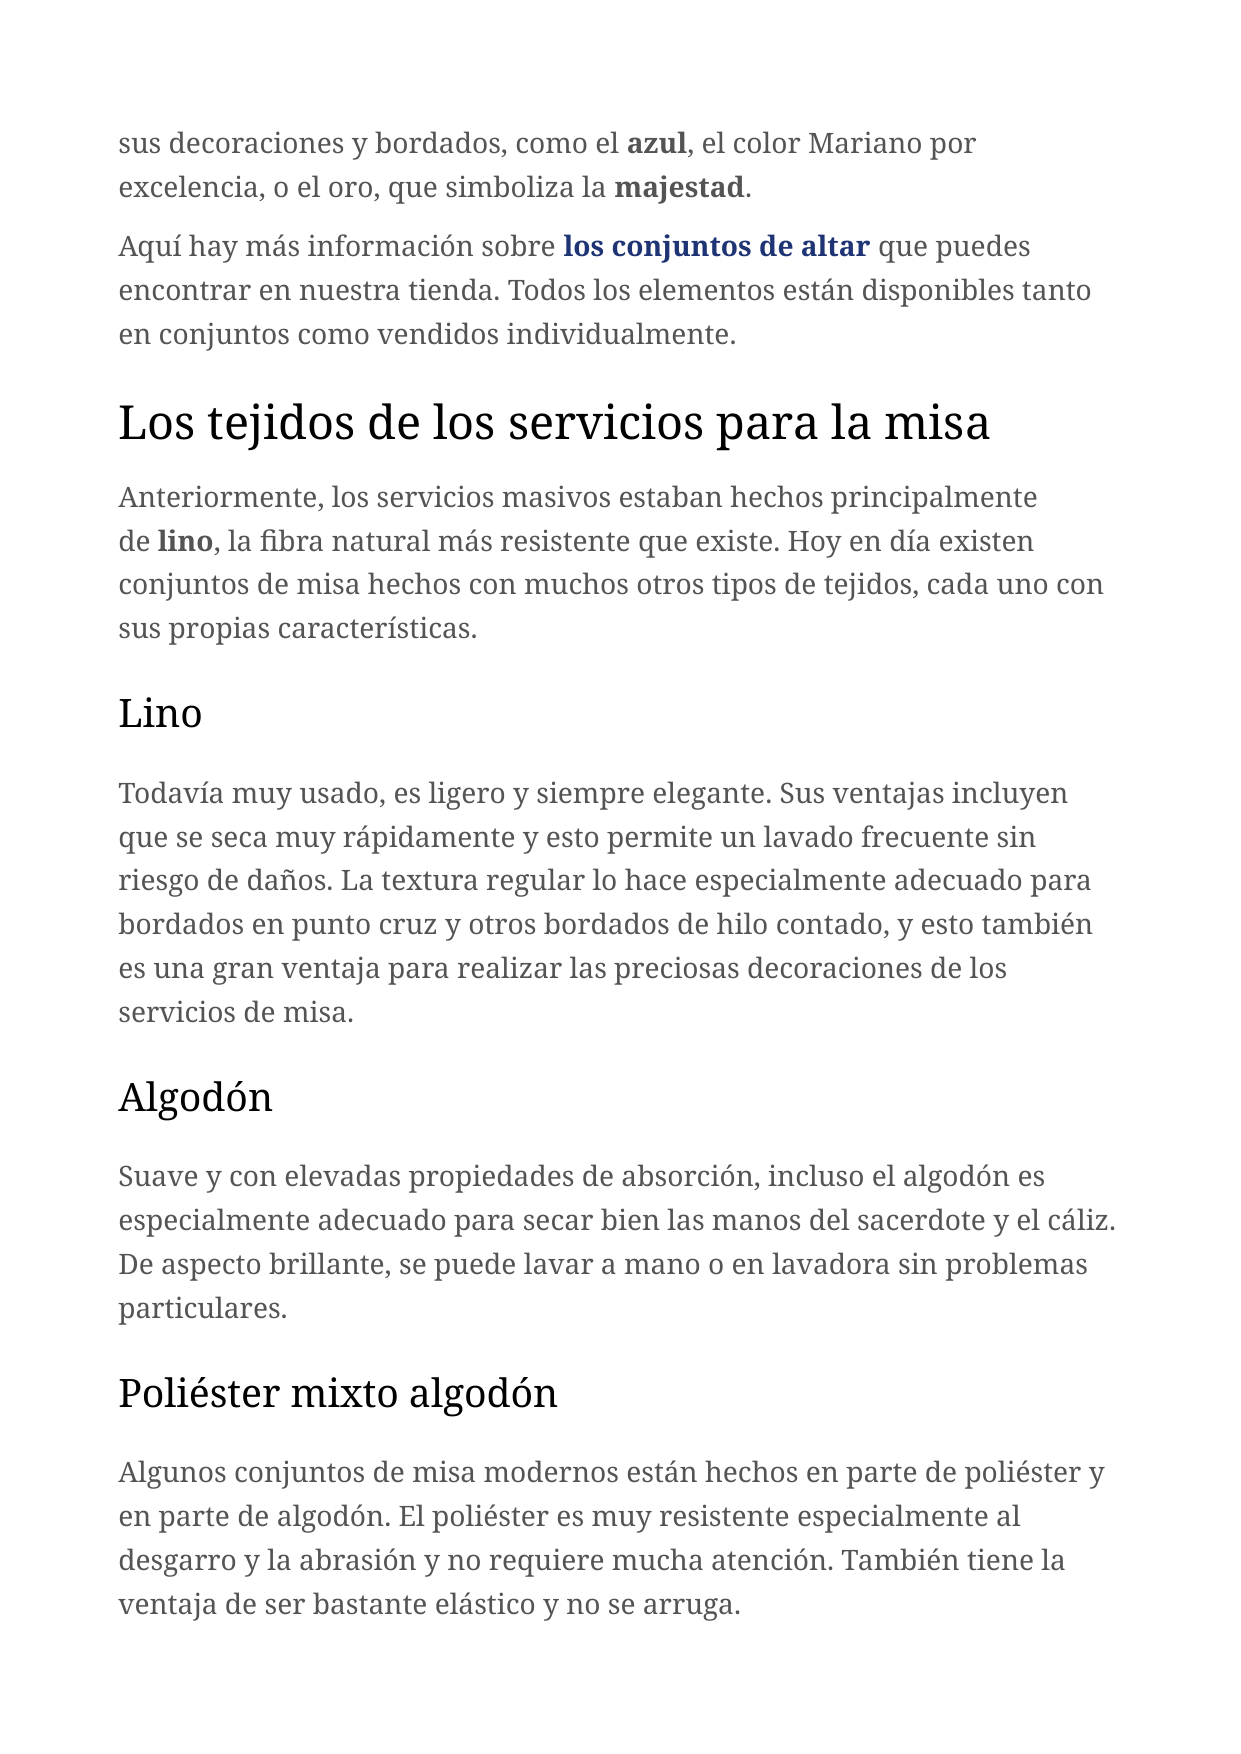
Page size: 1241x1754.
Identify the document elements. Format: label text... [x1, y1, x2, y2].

subtitle Algodón [118, 1069, 1122, 1122]
text Todavía muy usado, es ligero y siempre elegante. Sus ventajas incluyen que se seca muy rápidamente y esto permite un lavado frecuente sin riesgo de daños. La textura regular lo hace especialmente adecuado para bordados en punto cruz y otros bordados de hilo contado, y esto también es una gran ventaja para realizar las preciosas decoraciones de los servicios de misa. [118, 768, 1122, 1030]
text Anteriormente, los servicios masivos estaban hechos principalmente de lino, la fibra natural más resistente que existe. Hoy en día existen conjuntos de misa hechos con muchos otros tipos de tejidos, cada uno con sus propias características. [118, 472, 1122, 647]
text Algunos conjuntos de misa modernos están hechos en parte de poliéster y en parte de algodón. El poliéster es muy resistente especialmente al desgarro y la abrasión y no requiere mucha atención. También tiene la ventaja de ser bastante elástico y no se arruga. [118, 1447, 1122, 1622]
subtitle Los tejidos de los servicios para la misa [118, 389, 1122, 453]
subtitle Lino [118, 686, 1122, 739]
subtitle Poliéster mixto algodón [118, 1365, 1122, 1418]
text Suave y con elevadas propiedades de absorción, incluso el algodón es especialmente adecuado para secar bien las manos del sacerdote y el cáliz. De aspecto brillante, se puede lavar a mano o en lavadora sin problemas particulares. [118, 1151, 1122, 1326]
text sus decoraciones y bordados, como el azul, el color Mariano por excelencia, o el oro, que simboliza la majestad. [118, 118, 1122, 206]
text Aquí hay más información sobre los conjuntos de altar que puedes encontrar en nuestra tienda. Todos los elementos están disponibles tanto en conjuntos como vendidos individualmente. [118, 221, 1122, 352]
